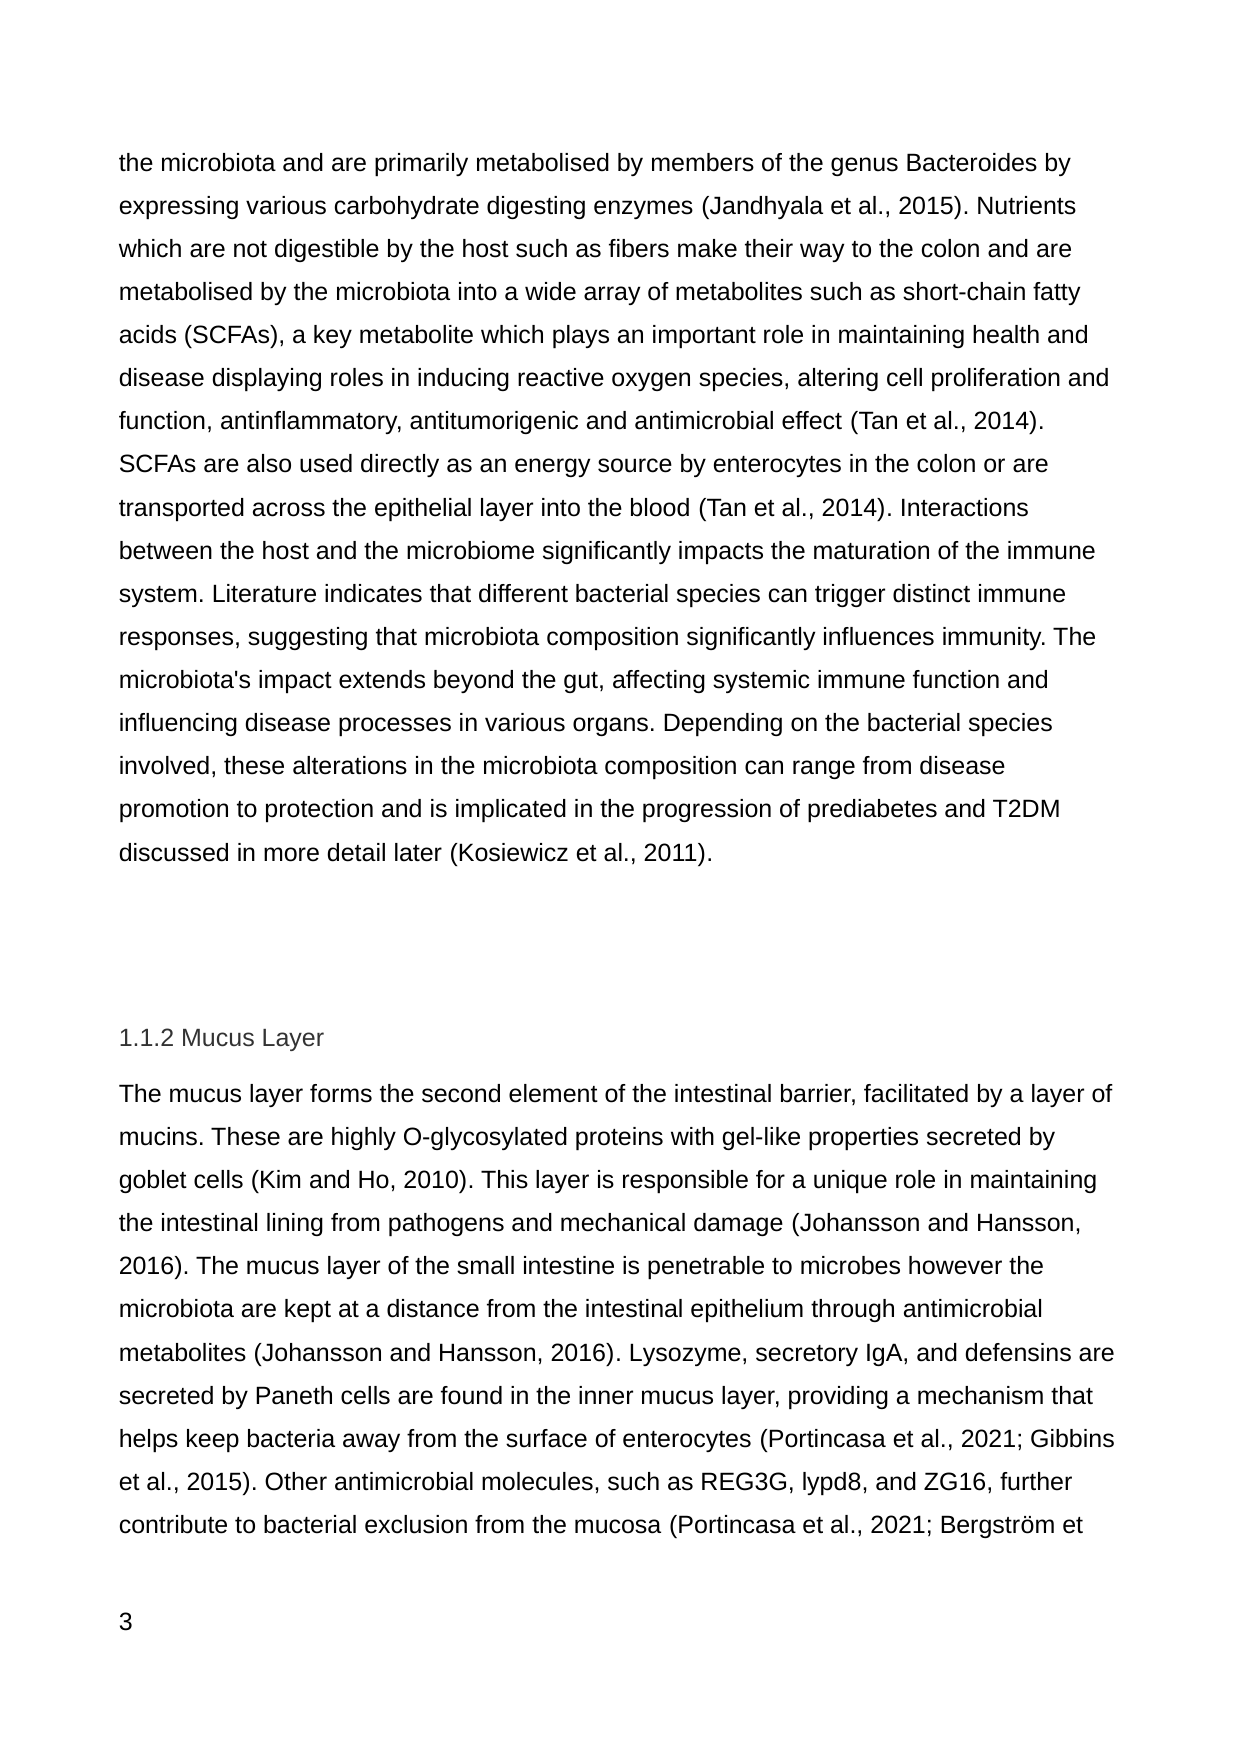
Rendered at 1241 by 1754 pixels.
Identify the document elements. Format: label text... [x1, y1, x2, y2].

text The mucus layer forms the second element of the intestinal barrier, facilitated by a layer of mucins. These are highly O-glycosylated proteins with gel-like properties secreted by goblet cells (Kim and Ho, 2010). This layer is responsible for a unique role in maintaining the intestinal lining from pathogens and mechanical damage (Johansson and Hansson, 2016). The mucus layer of the small intestine is penetrable to microbes however the microbiota are kept at a distance from the intestinal epithelium through antimicrobial metabolites (Johansson and Hansson, 2016). Lysozyme, secretory IgA, and defensins are secreted by Paneth cells are found in the inner mucus layer, providing a mechanism that helps keep bacteria away from the surface of enterocytes (Portincasa et al., 2021; Gibbins et al., 2015). Other antimicrobial molecules, such as REG3G, lypd8, and ZG16, further contribute to bacterial exclusion from the mucosa (Portincasa et al., 2021; Bergström et [118, 1079, 1122, 1539]
subtitle 1.1.2 Mucus Layer [118, 1023, 1122, 1052]
text the microbiota and are primarily metabolised by members of the genus Bacteroides by expressing various carbohydrate digesting enzymes (Jandhyala et al., 2015). Nutrients which are not digestible by the host such as fibers make their way to the colon and are metabolised by the microbiota into a wide array of metabolites such as short-chain fatty acids (SCFAs), a key metabolite which plays an important role in maintaining health and disease displaying roles in inducing reactive oxygen species, altering cell proliferation and function, antinflammatory, antitumorigenic and antimicrobial effect (Tan et al., 2014). SCFAs are also used directly as an energy source by enterocytes in the colon or are transported across the epithelial layer into the blood (Tan et al., 2014). Interactions between the host and the microbiome significantly impacts the maturation of the immune system. Literature indicates that different bacterial species can trigger distinct immune responses, suggesting that microbiota composition significantly influences immunity. The microbiota's impact extends beyond the gut, affecting systemic immune function and influencing disease processes in various organs. Depending on the bacterial species involved, these alterations in the microbiota composition can range from disease promotion to protection and is implicated in the progression of prediabetes and T2DM discussed in more detail later (Kosiewicz et al., 2011). [118, 148, 1122, 866]
